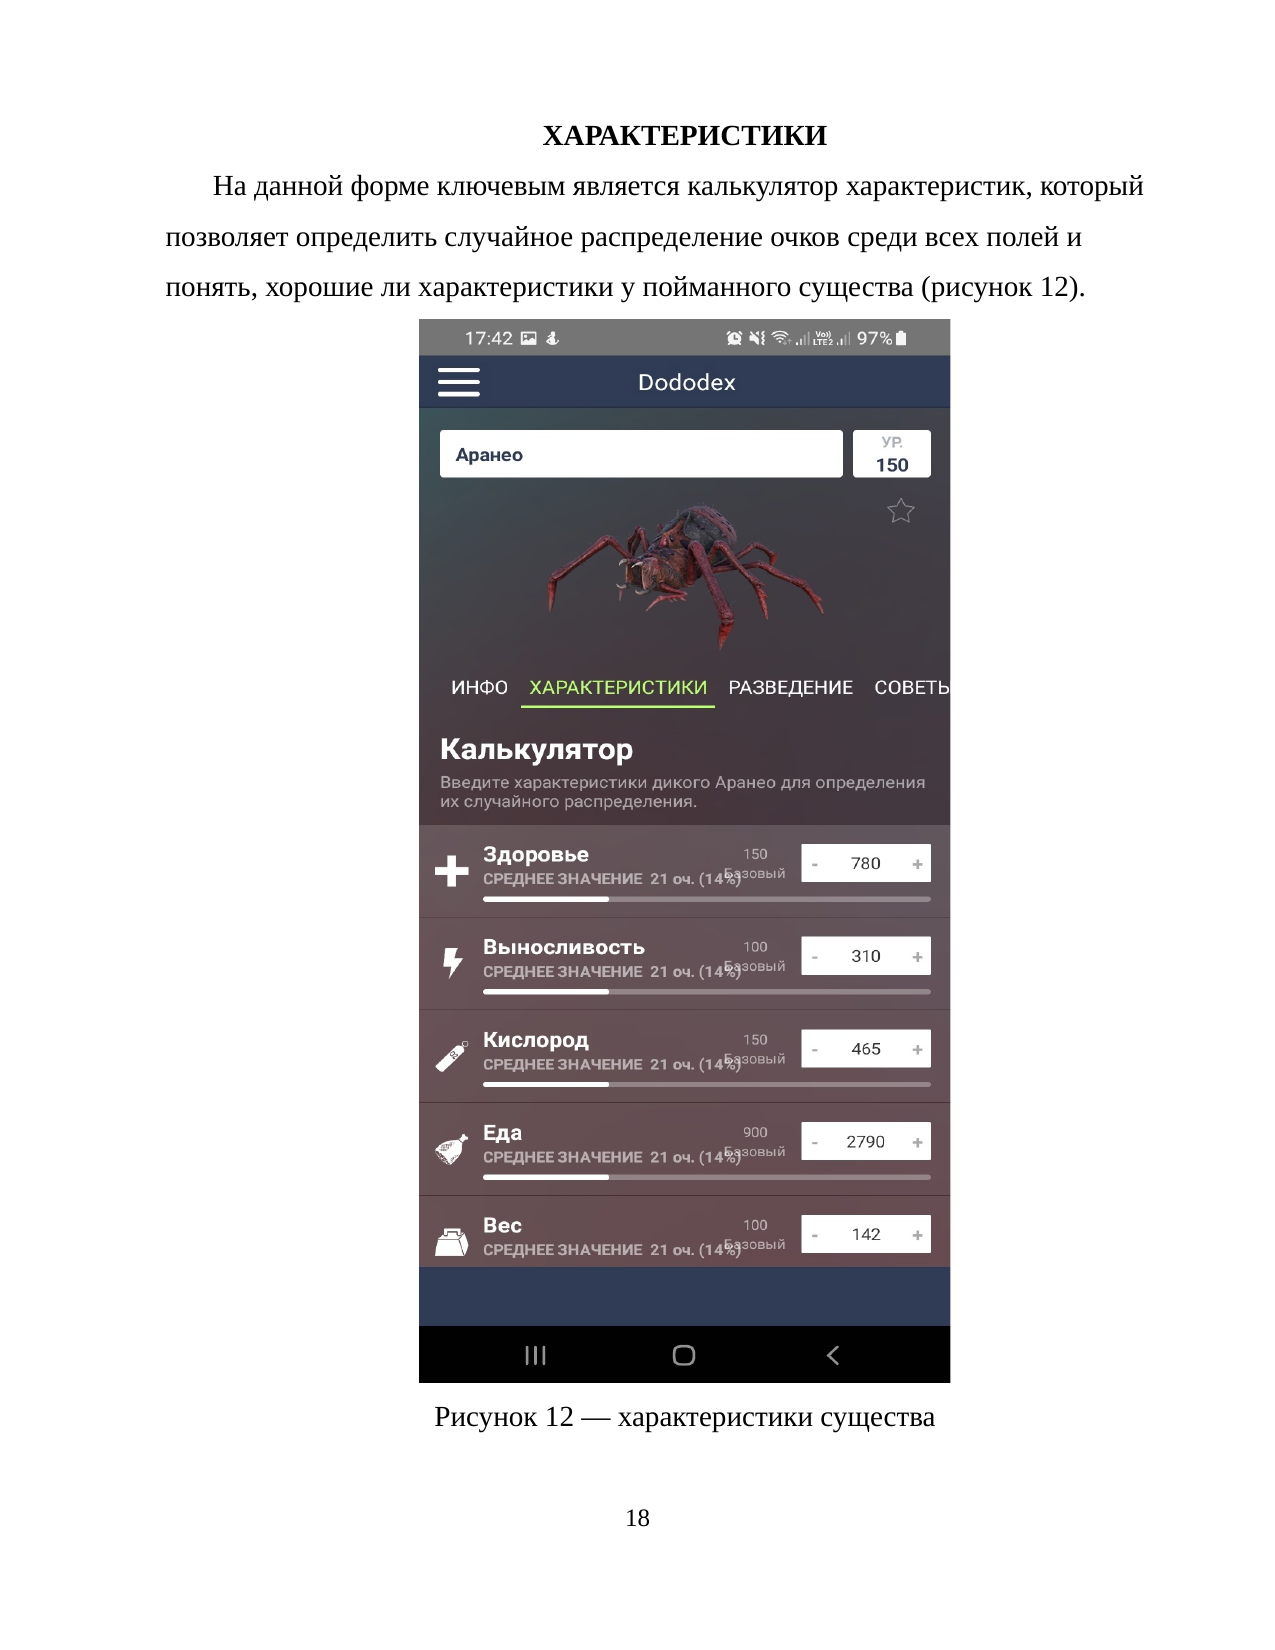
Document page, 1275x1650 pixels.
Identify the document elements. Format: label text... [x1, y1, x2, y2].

list ХАРАКТЕРИСТИКИ [165, 118, 1157, 152]
list На данной форме ключевым является калькулятор характеристик, который позволяет определить случайное распределение очков среди всех полей и понять, хорошие ли характеристики у пойманного существа (рисунок 12). [165, 168, 1157, 303]
picture [419, 319, 951, 1383]
list Рисунок 12 — характеристики существа [165, 1399, 1157, 1433]
